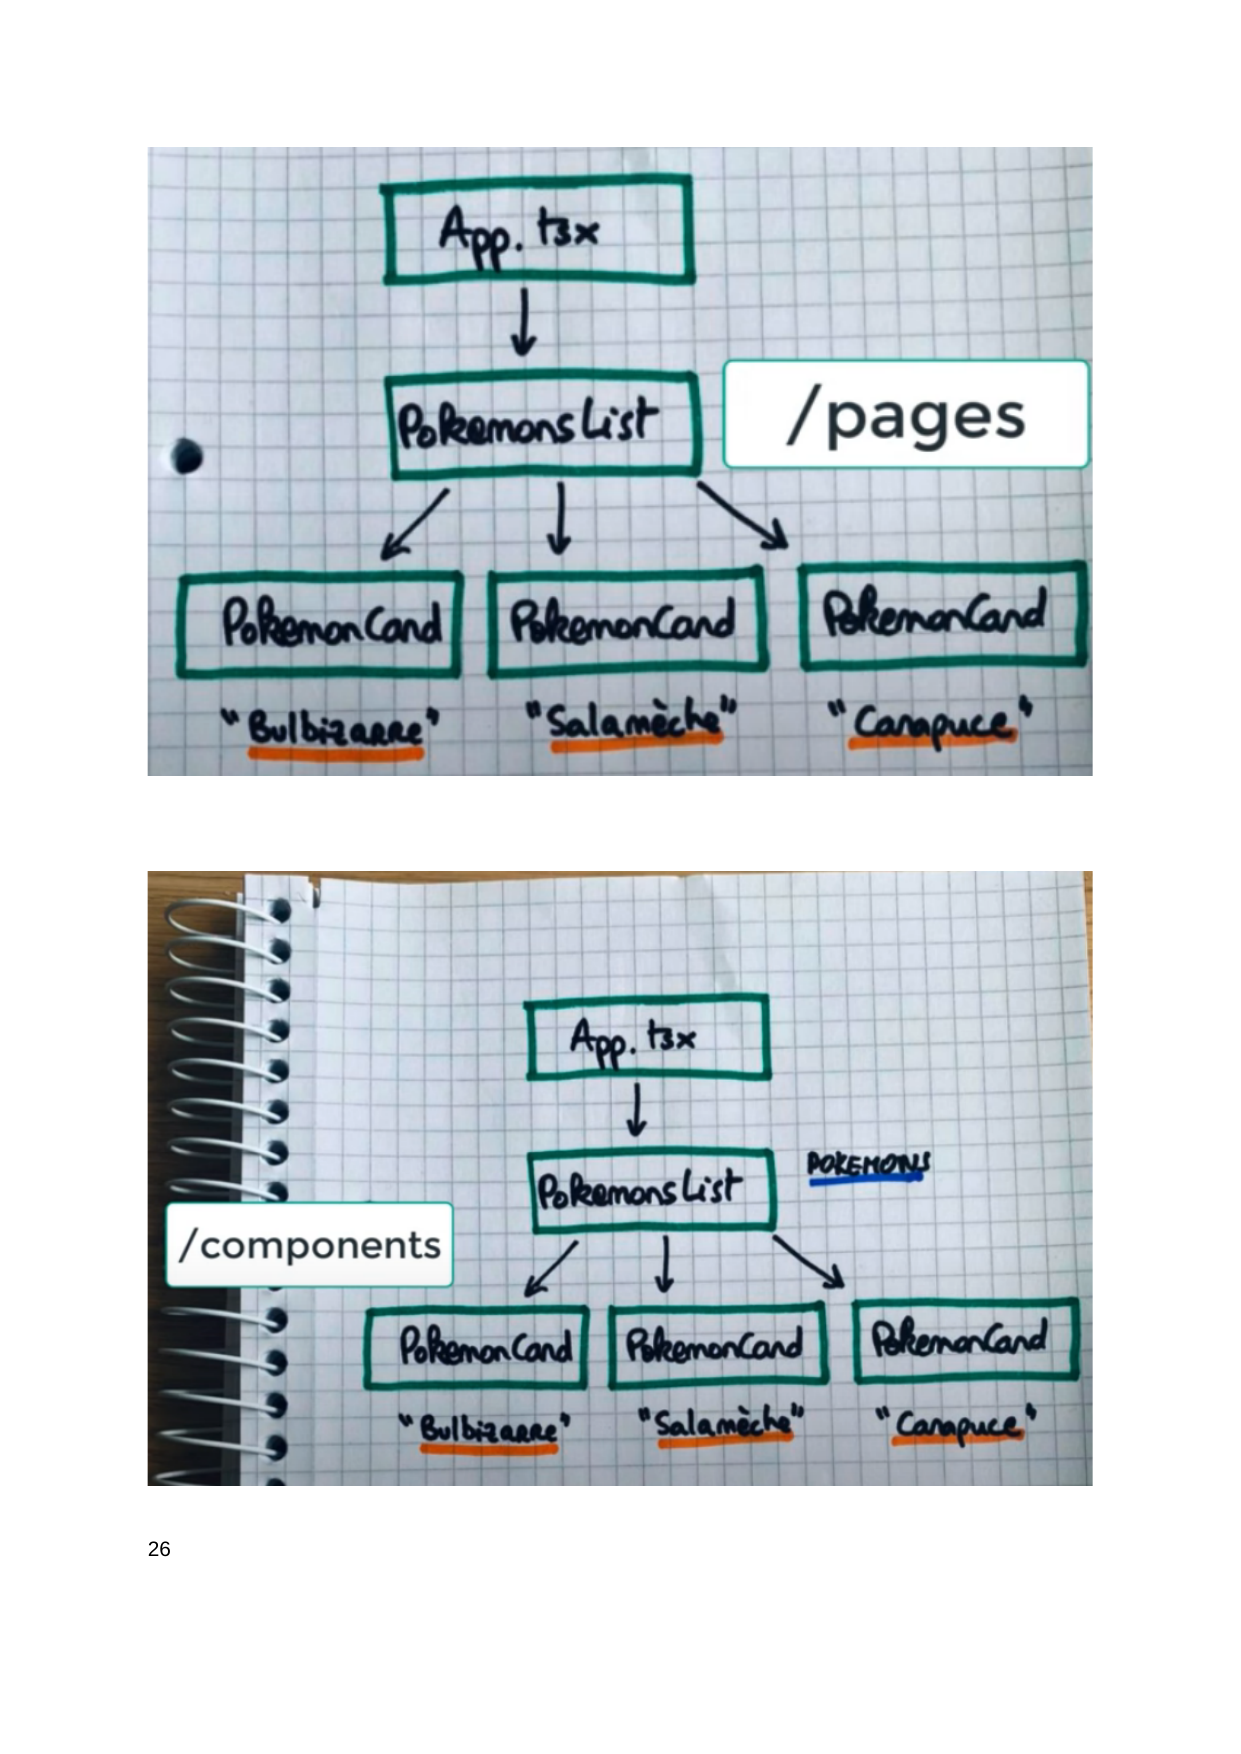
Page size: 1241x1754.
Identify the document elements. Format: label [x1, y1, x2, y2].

picture [147, 147, 1093, 776]
picture [147, 871, 1093, 1486]
